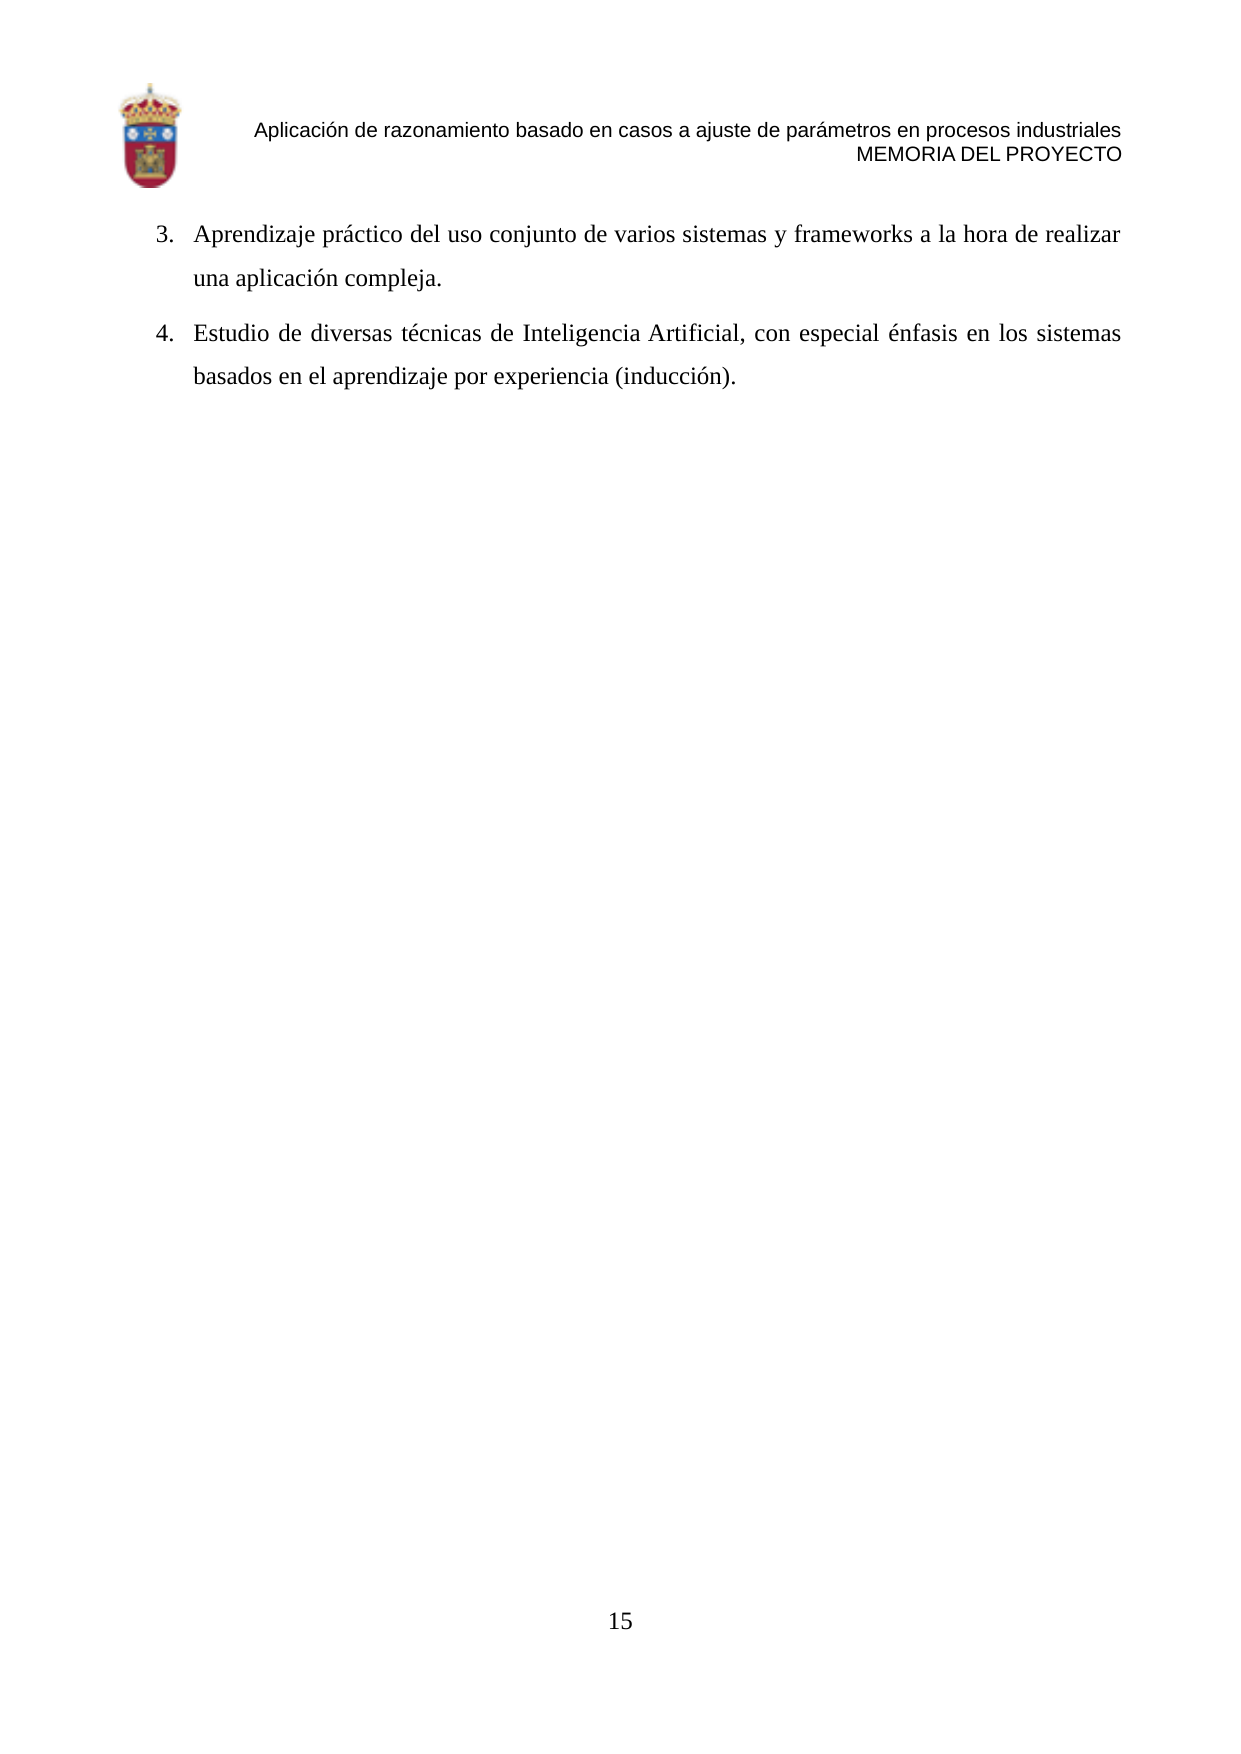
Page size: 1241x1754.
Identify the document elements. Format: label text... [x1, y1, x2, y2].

picture [117, 83, 184, 188]
list Estudio de diversas técnicas de Inteligencia Artificial, con especial énfasis en los sistemas basados en el aprendizaje por experiencia (inducción). [156, 318, 1122, 390]
list Aprendizaje práctico del uso conjunto de varios sistemas y frameworks a la hora de realizar una aplicación compleja. [156, 219, 1122, 291]
